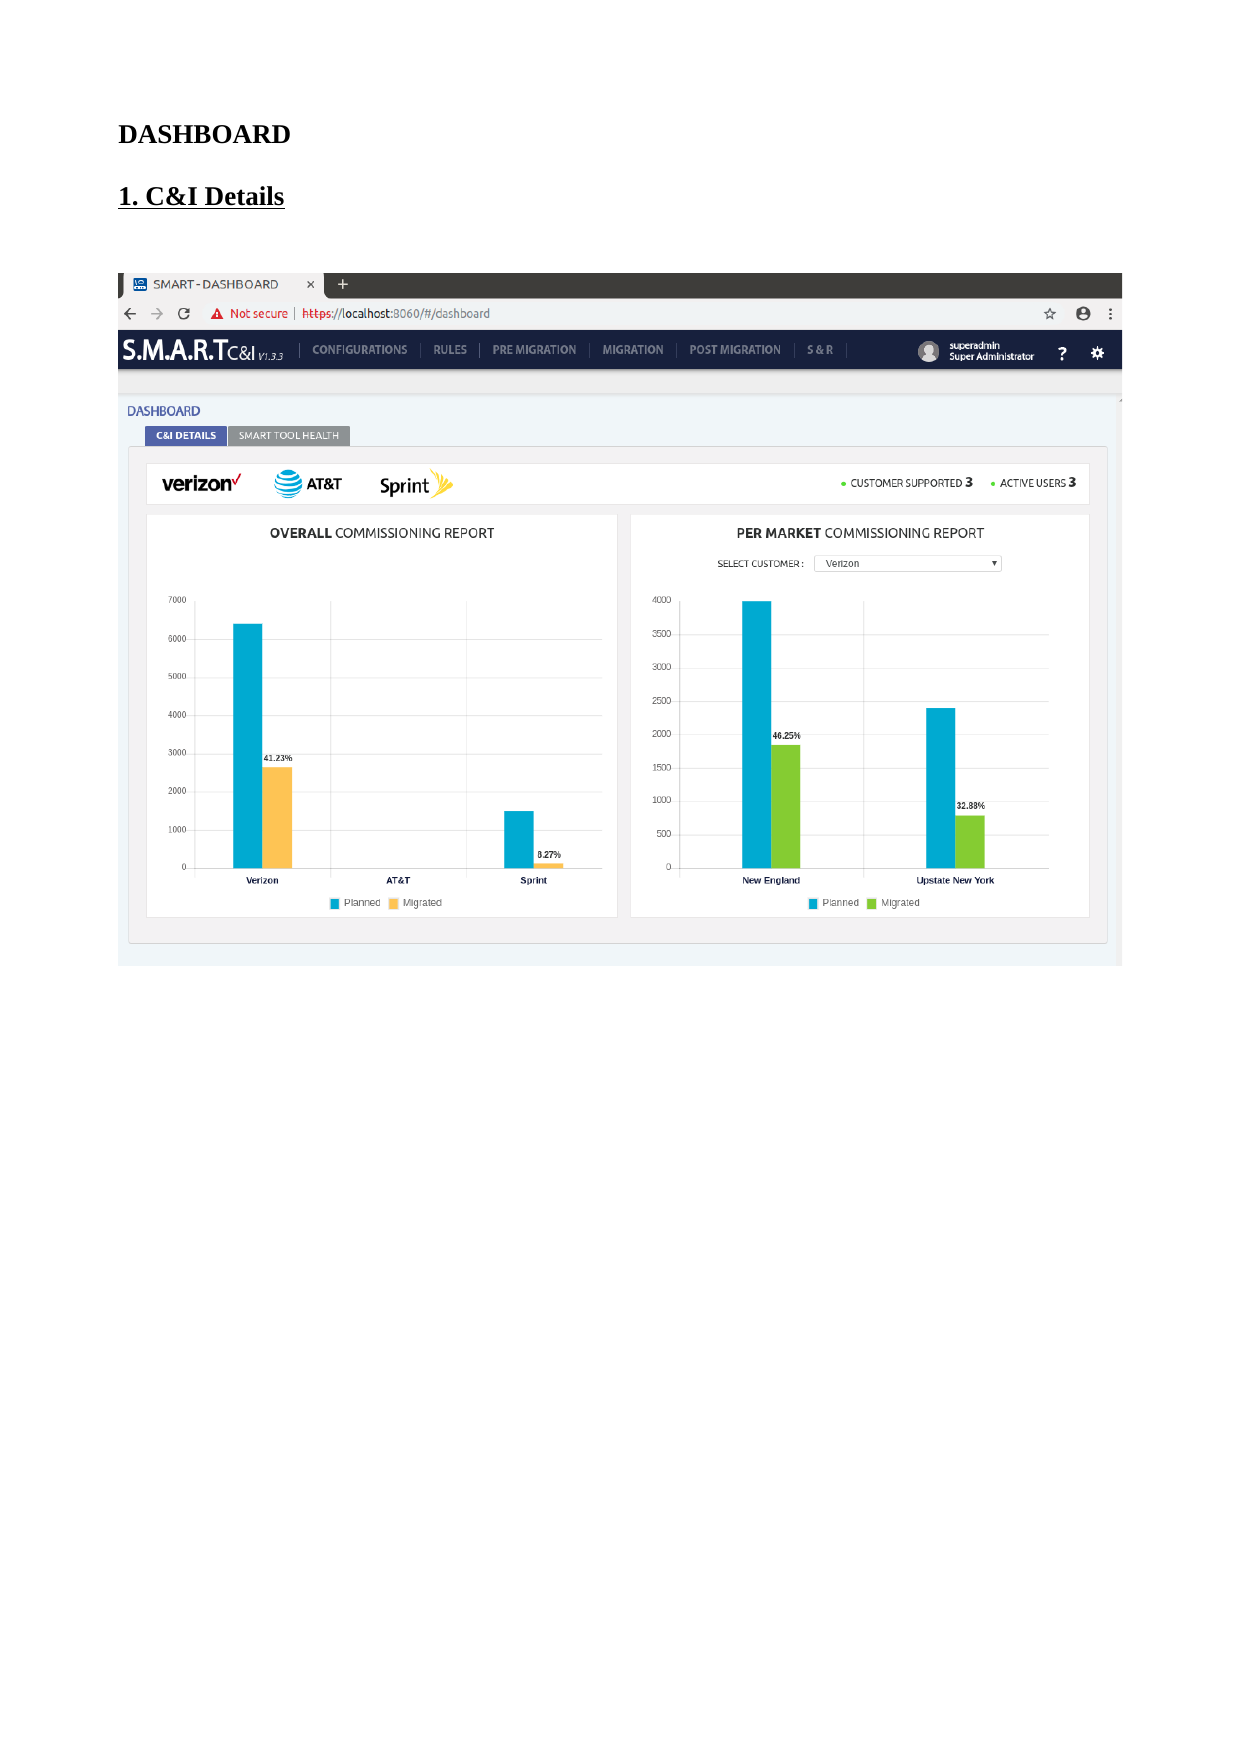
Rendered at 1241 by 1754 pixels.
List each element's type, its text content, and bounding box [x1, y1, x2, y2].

text 1. C&I Details [118, 180, 1122, 212]
picture [118, 273, 1123, 966]
text DASHBOARD [118, 118, 1122, 149]
